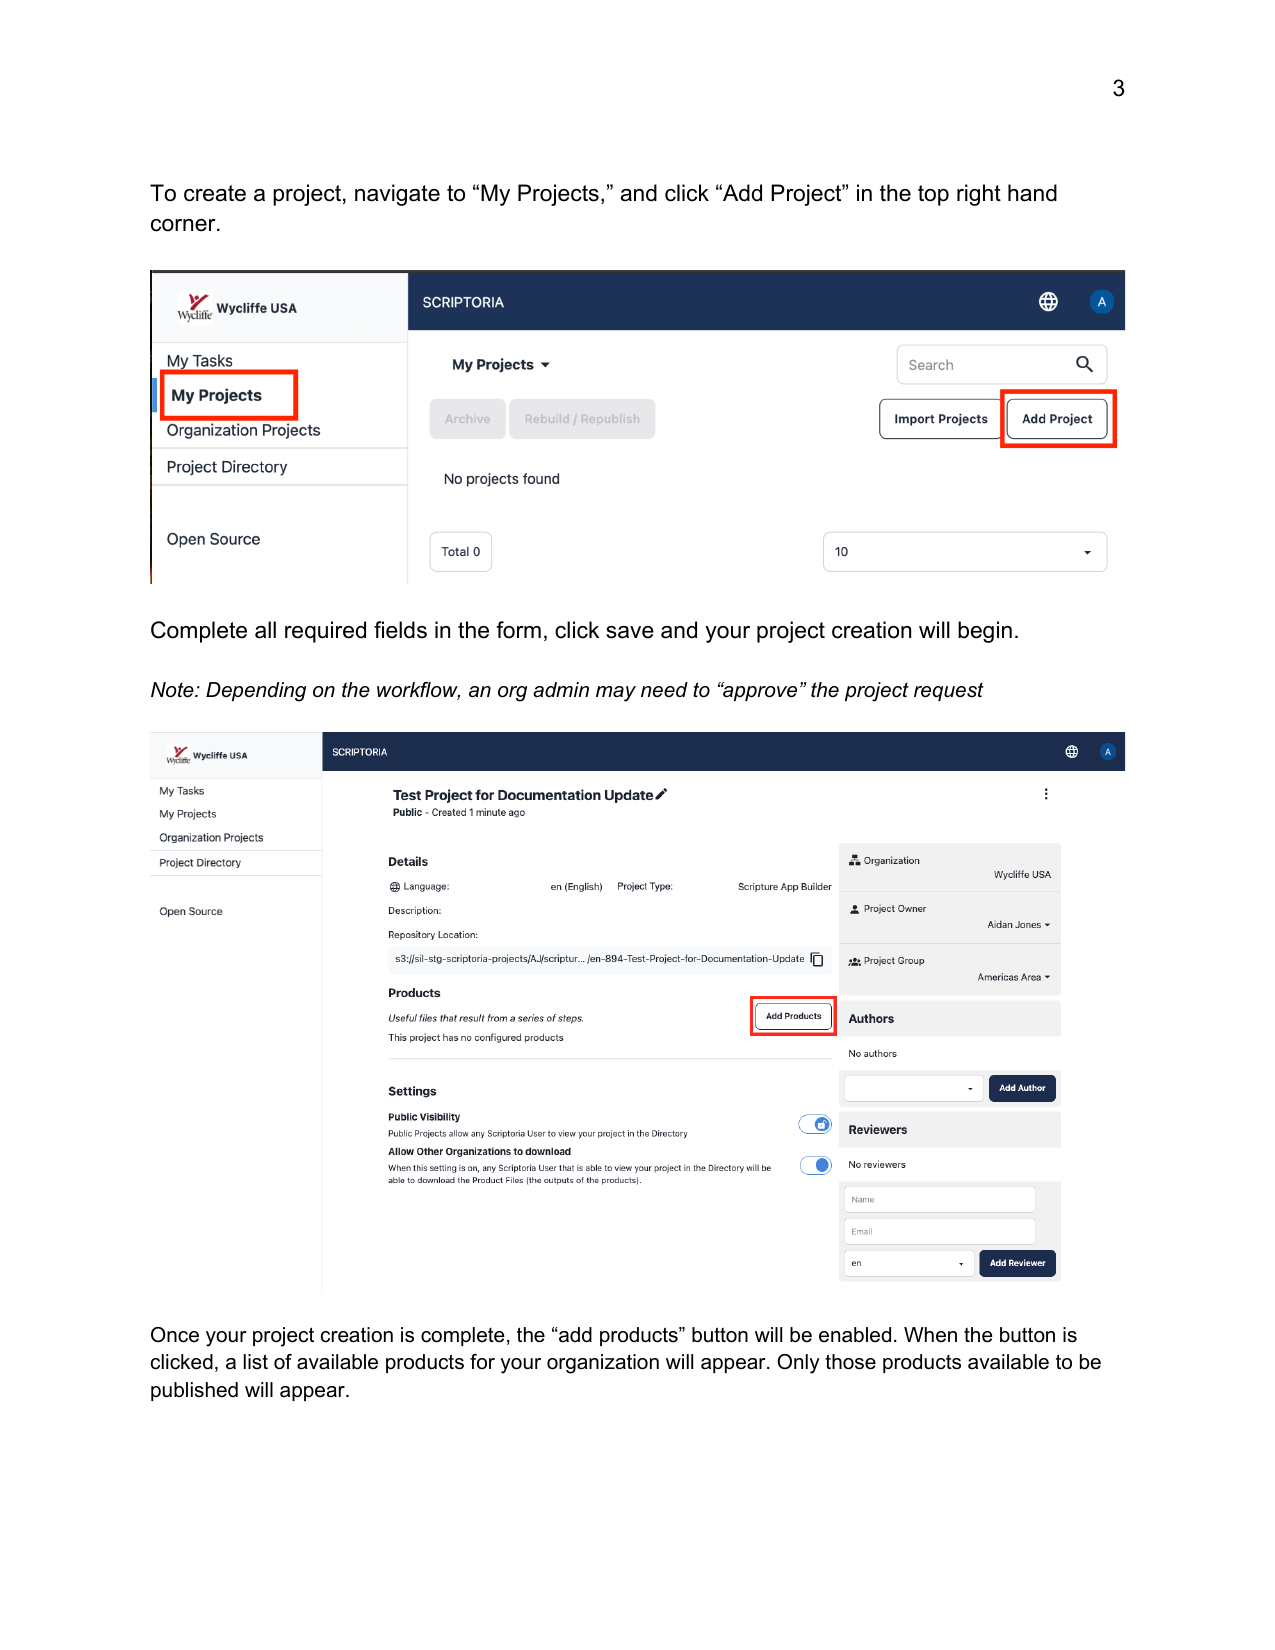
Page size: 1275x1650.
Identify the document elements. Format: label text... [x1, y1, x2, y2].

picture [150, 732, 1125, 1292]
text Once your project creation is complete, the “add products” button will be enabled. When the button is clicked, a list of available products for your organization will appear. Only those products available to be published will appear. [150, 1322, 1125, 1401]
picture [150, 270, 1125, 584]
text Complete all required fields in the form, click save and your project creation will begin. [150, 617, 1125, 644]
text Note: Depending on the workflow, an org admin may need to “approve” the project request [150, 678, 1125, 702]
text To create a project, navigate to “My Projects,” and click “Add Project” in the top right hand corner. [150, 180, 1125, 237]
